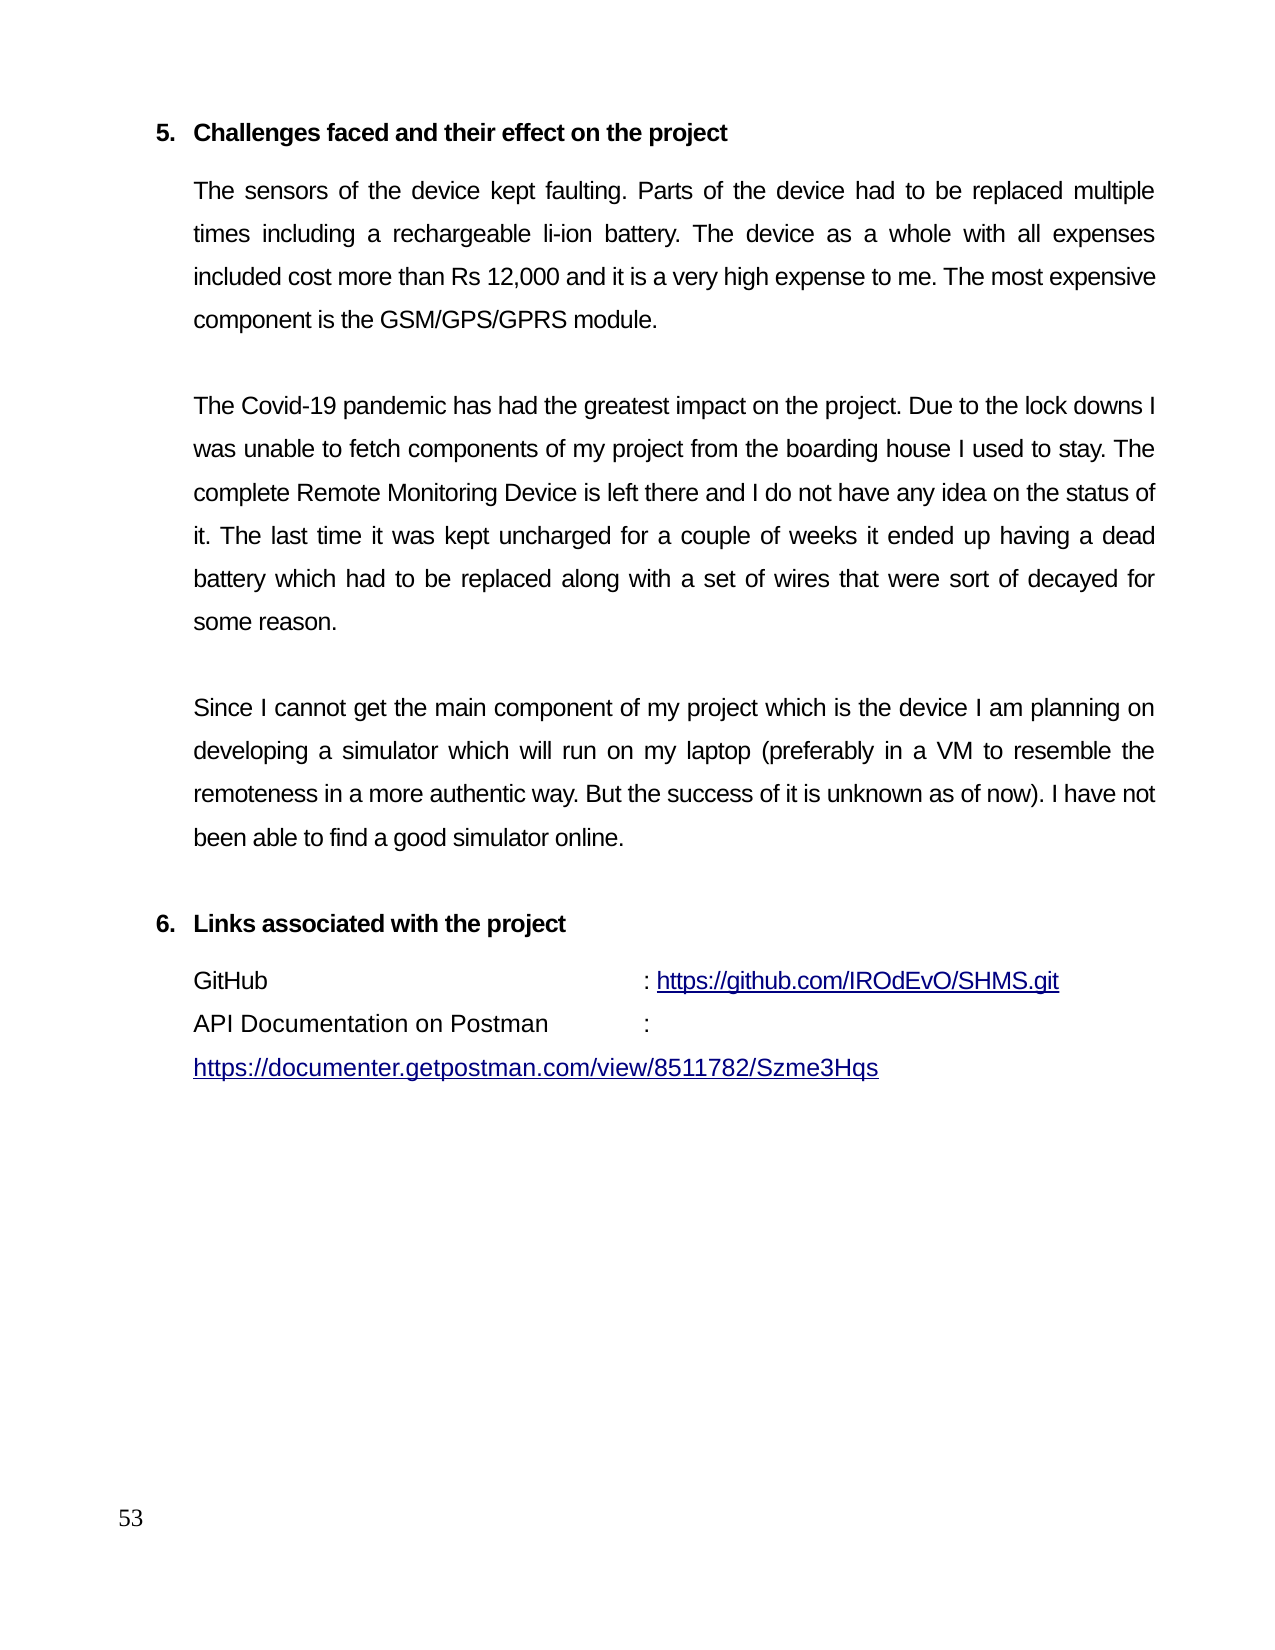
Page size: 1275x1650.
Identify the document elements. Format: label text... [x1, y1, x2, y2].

list Links associated with the project [156, 909, 1157, 937]
text The sensors of the device kept faulting. Parts of the device had to be replaced multiple times including a rechargeable li-ion battery. The device as a whole with all expenses included cost more than Rs 12,000 and it is a very high expense to me. The most expensive component is the GSM/GPS/GPRS module. [193, 176, 1157, 334]
text Since I cannot get the main component of my project which is the device I am planning on developing a simulator which will run on my laptop (preferably in a VM to resemble the remoteness in a more authentic way. But the success of it is unknown as of now). I have not been able to find a good simulator online. [193, 693, 1157, 851]
list Challenges faced and their effect on the project [156, 118, 1157, 147]
text GitHub : https://github.com/IROdEvO/SHMS.git [193, 966, 1157, 995]
text API Documentation on Postman : https://documenter.getpostman.com/view/8511782/Szme3Hqs [193, 1009, 1157, 1081]
text The Covid-19 pandemic has had the greatest impact on the project. Due to the lock downs I was unable to fetch components of my project from the boarding house I used to stay. The complete Remote Monitoring Device is left there and I do not have any idea on the status of it. The last time it was kept uncharged for a couple of weeks it ended up having a dead battery which had to be replaced along with a set of wires that were sort of decayed for some reason. [193, 391, 1157, 636]
